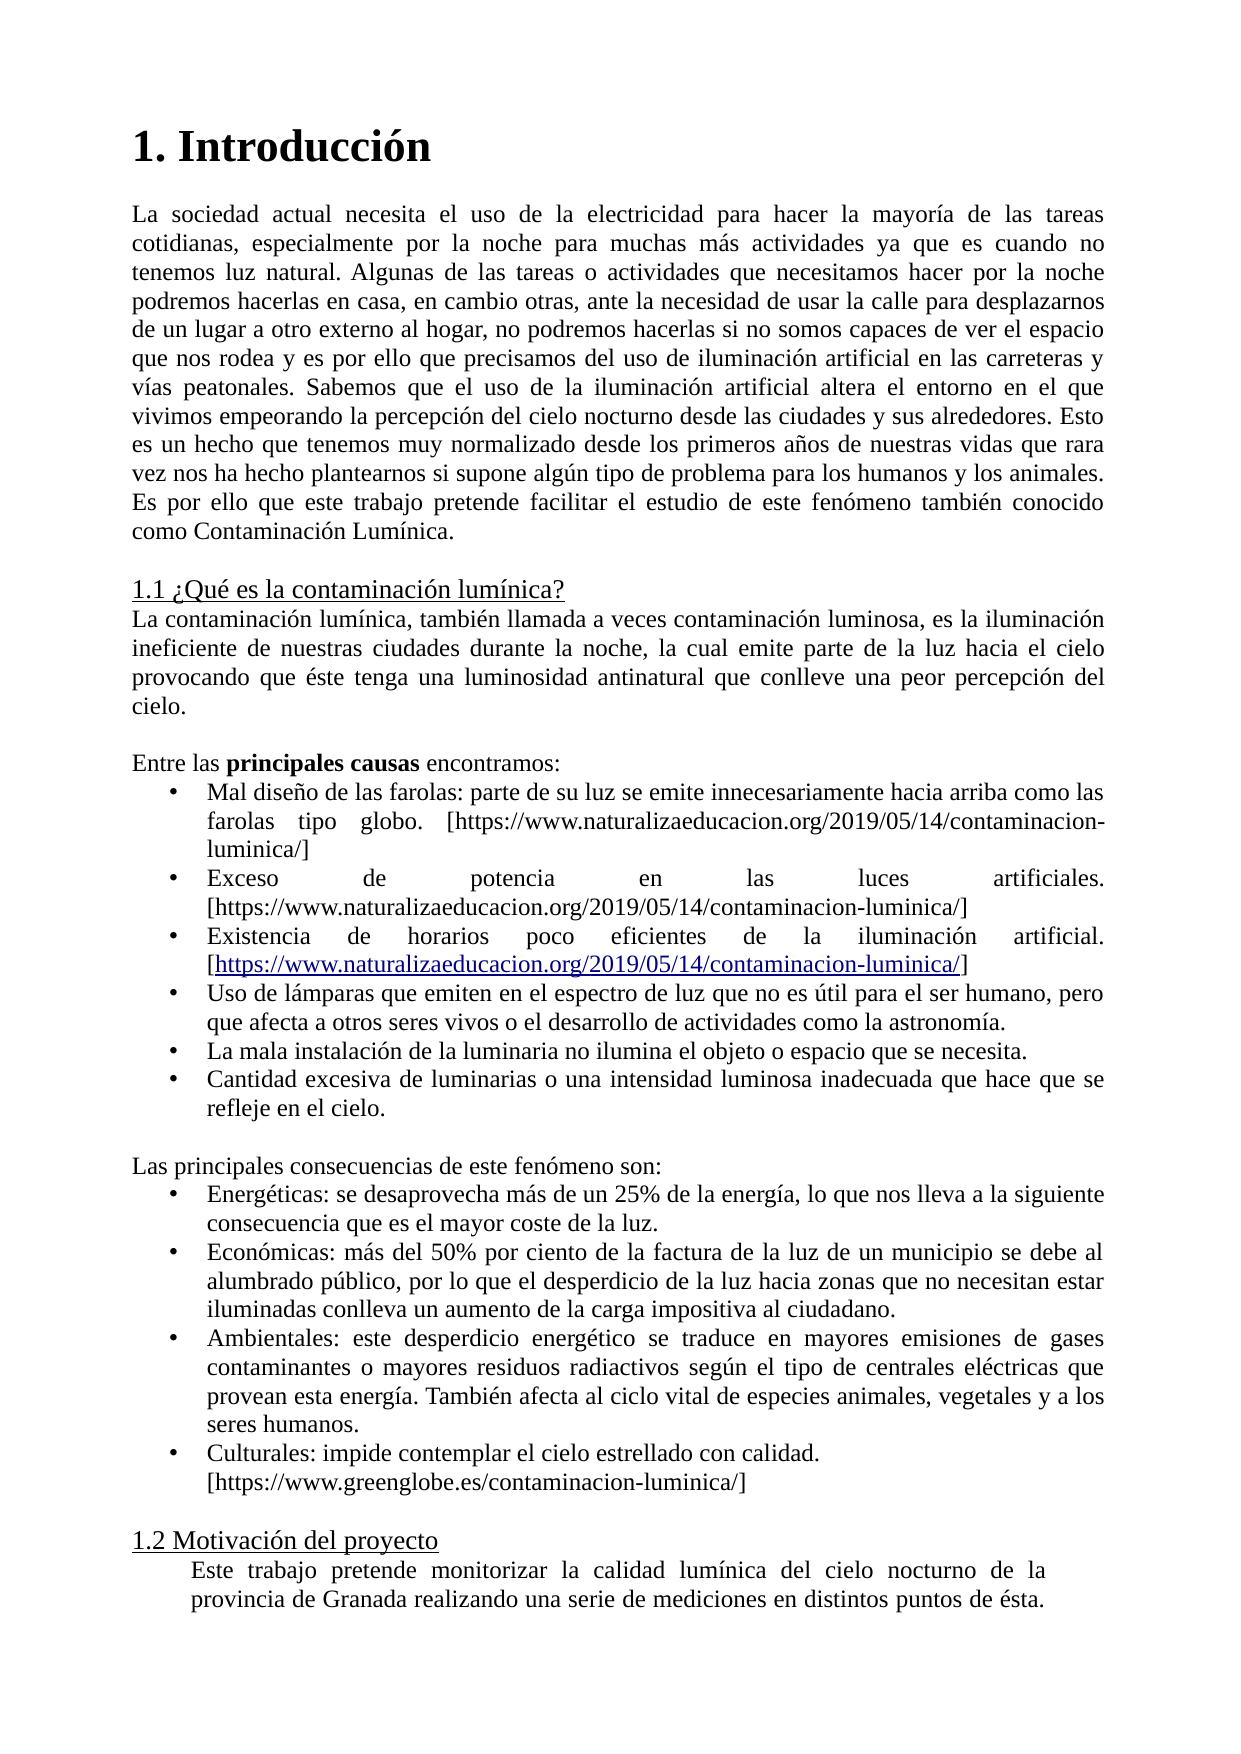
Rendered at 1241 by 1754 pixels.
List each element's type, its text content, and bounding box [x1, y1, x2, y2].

text La contaminación lumínica, también llamada a veces contaminación luminosa, es la iluminación ineficiente de nuestras ciudades durante la noche, la cual emite parte de la luz hacia el cielo provocando que éste tenga una luminosidad antinatural que conlleve una peor percepción del cielo. [132, 604, 1106, 719]
text Este trabajo pretende monitorizar la calidad lumínica del cielo nocturno de la provincia de Granada realizando una serie de mediciones en distintos puntos de ésta. [191, 1556, 1046, 1613]
text La sociedad actual necesita el uso de la electricidad para hacer la mayoría de las tareas cotidianas, especialmente por la noche para muchas más actividades ya que es cuando no tenemos luz natural. Algunas de las tareas o actividades que necesitamos hacer por la noche podremos hacerlas en casa, en cambio otras, ante la necesidad de usar la calle para desplazarnos de un lugar a otro externo al hogar, no podremos hacerlas si no somos capaces de ver el espacio que nos rodea y es por ello que precisamos del uso de iluminación artificial en las carreteras y vías peatonales. Sabemos que el uso de la iluminación artificial altera el entorno en el que vivimos empeorando la percepción del cielo nocturno desde las ciudades y sus alrededores. Esto es un hecho que tenemos muy normalizado desde los primeros años de nuestras vidas que rara vez nos ha hecho plantearnos si supone algún tipo de problema para los humanos y los animales. Es por ello que este trabajo pretende facilitar el estudio de este fenómeno también conocido como Contaminación Lumínica. [132, 199, 1106, 544]
list Uso de lámparas que emiten en el espectro de luz que no es útil para el ser humano, pero que afecta a otros seres vivos o el desarrollo de actividades como la astronomía. [169, 978, 1106, 1036]
list La mala instalación de la luminaria no ilumina el objeto o espacio que se necesita. [169, 1036, 1106, 1064]
list Económicas: más del 50% por ciento de la factura de la luz de un municipio se debe al alumbrado público, por lo que el desperdicio de la luz hacia zonas que no necesitan estar iluminadas conlleva un aumento de la carga impositiva al ciudadano. [169, 1237, 1106, 1323]
list Energéticas: se desaprovecha más de un 25% de la energía, lo que nos lleva a la siguiente consecuencia que es el mayor coste de la luz. [169, 1179, 1106, 1237]
text 1. Introducción [132, 118, 1106, 171]
list Cantidad excesiva de luminarias o una intensidad luminosa inadecuada que hace que se refleje en el cielo. [169, 1064, 1106, 1122]
list Culturales: impide contemplar el cielo estrellado con calidad. [169, 1438, 1106, 1467]
list Ambientales: este desperdicio energético se traduce en mayores emisiones de gases contaminantes o mayores residuos radiactivos según el tipo de centrales eléctricas que provean esta energía. También afecta al ciclo vital de especies animales, vegetales y a los seres humanos. [169, 1323, 1106, 1438]
list [https://www.greenglobe.es/contaminacion-luminica/] [169, 1467, 1106, 1496]
list Exceso de potencia en las luces artificiales. [https://www.naturalizaeducacion.org/2019/05/14/contaminacion-luminica/] [169, 863, 1106, 921]
text 1.1 ¿Qué es la contaminación lumínica? [132, 573, 1106, 604]
text Entre las principales causas encontramos: [132, 748, 1106, 777]
list Existencia de horarios poco eficientes de la iluminación artificial. [https://www.naturalizaeducacion.org/2019/05/14/contaminacion-luminica/] [169, 921, 1106, 978]
list Mal diseño de las farolas: parte de su luz se emite innecesariamente hacia arriba como las farolas tipo globo. [https://www.naturalizaeducacion.org/2019/05/14/contaminacion-luminica/] [169, 777, 1106, 863]
text Las principales consecuencias de este fenómeno son: [132, 1151, 1106, 1179]
text 1.2 Motivación del proyecto [132, 1524, 1106, 1556]
